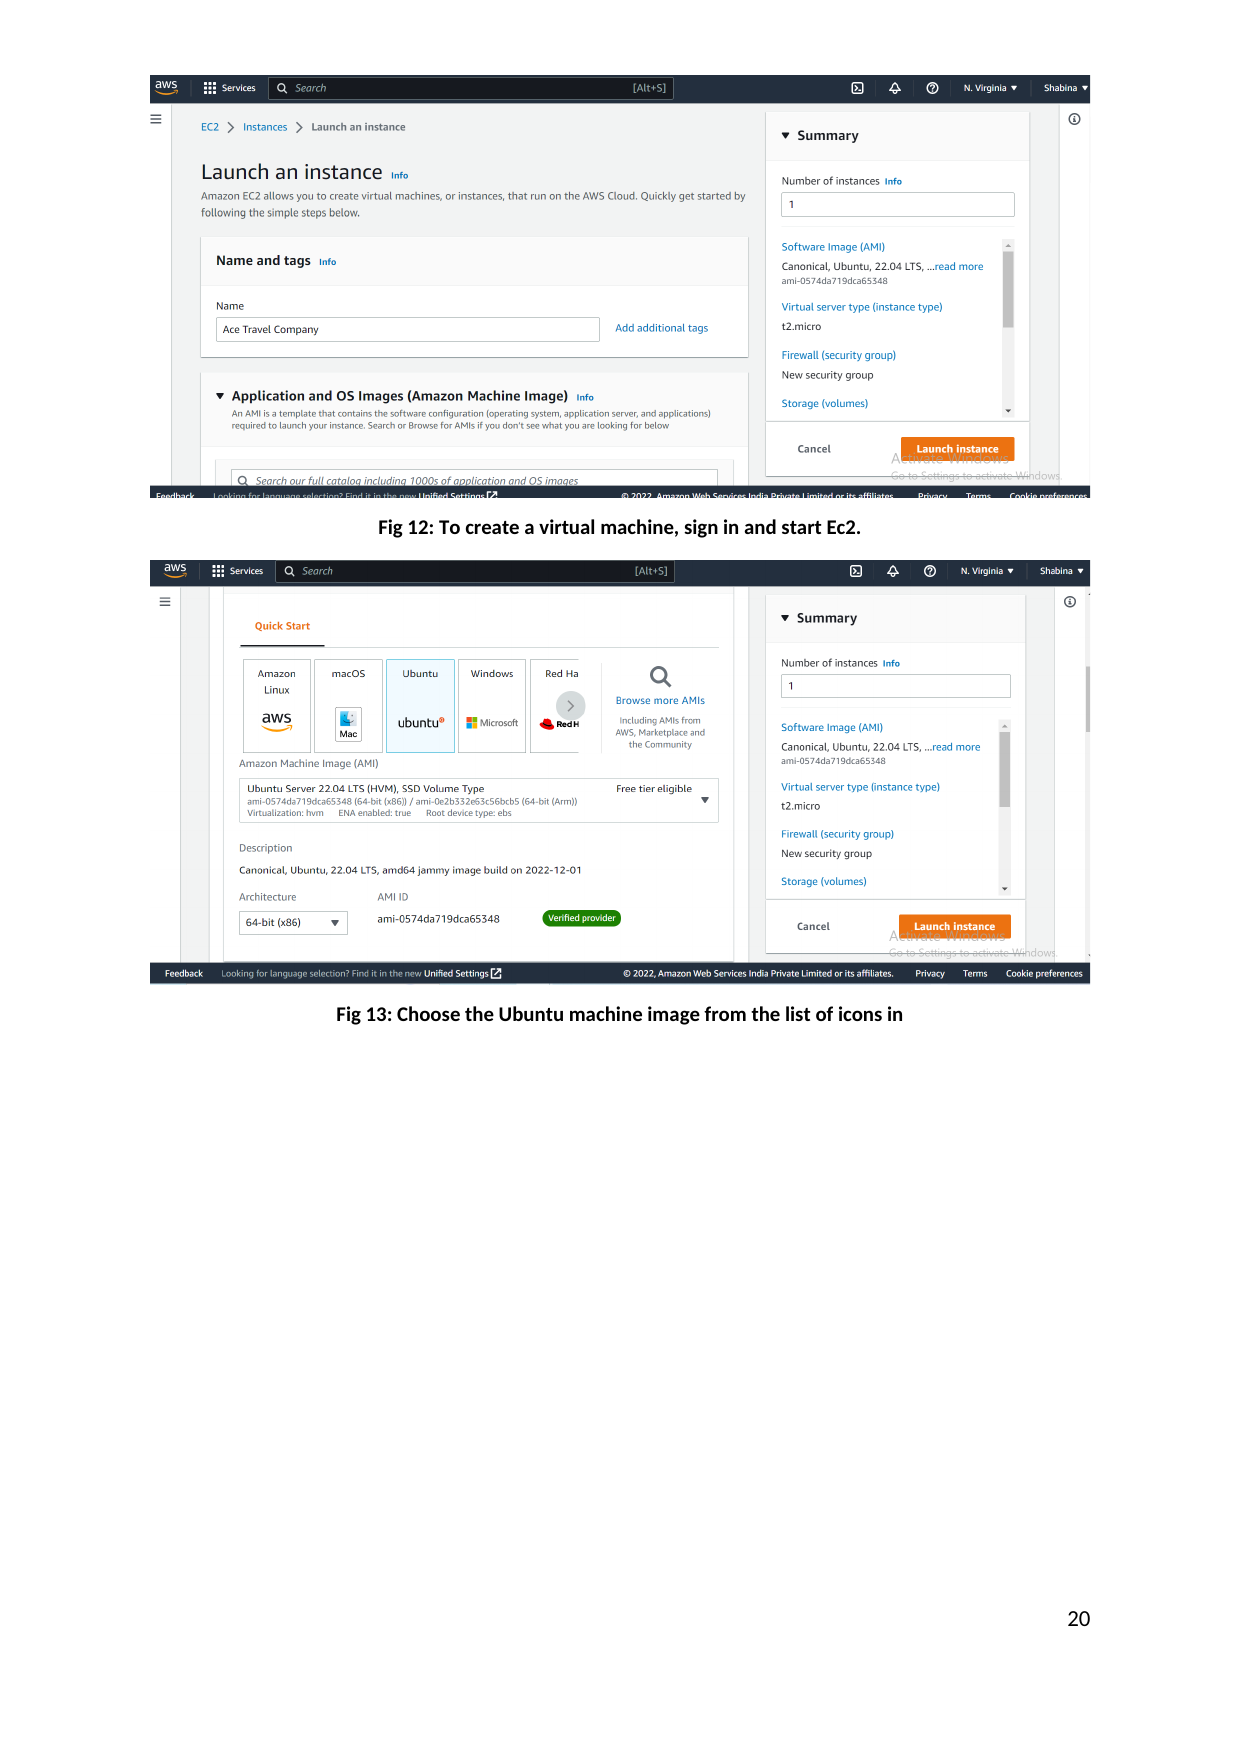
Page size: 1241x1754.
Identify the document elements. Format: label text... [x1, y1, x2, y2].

text Fig 12: To create a virtual machine, sign in and start Ec2. [150, 514, 1090, 540]
text Fig 13: Choose the Ubuntu machine image from the list of icons in [150, 1002, 1090, 1027]
